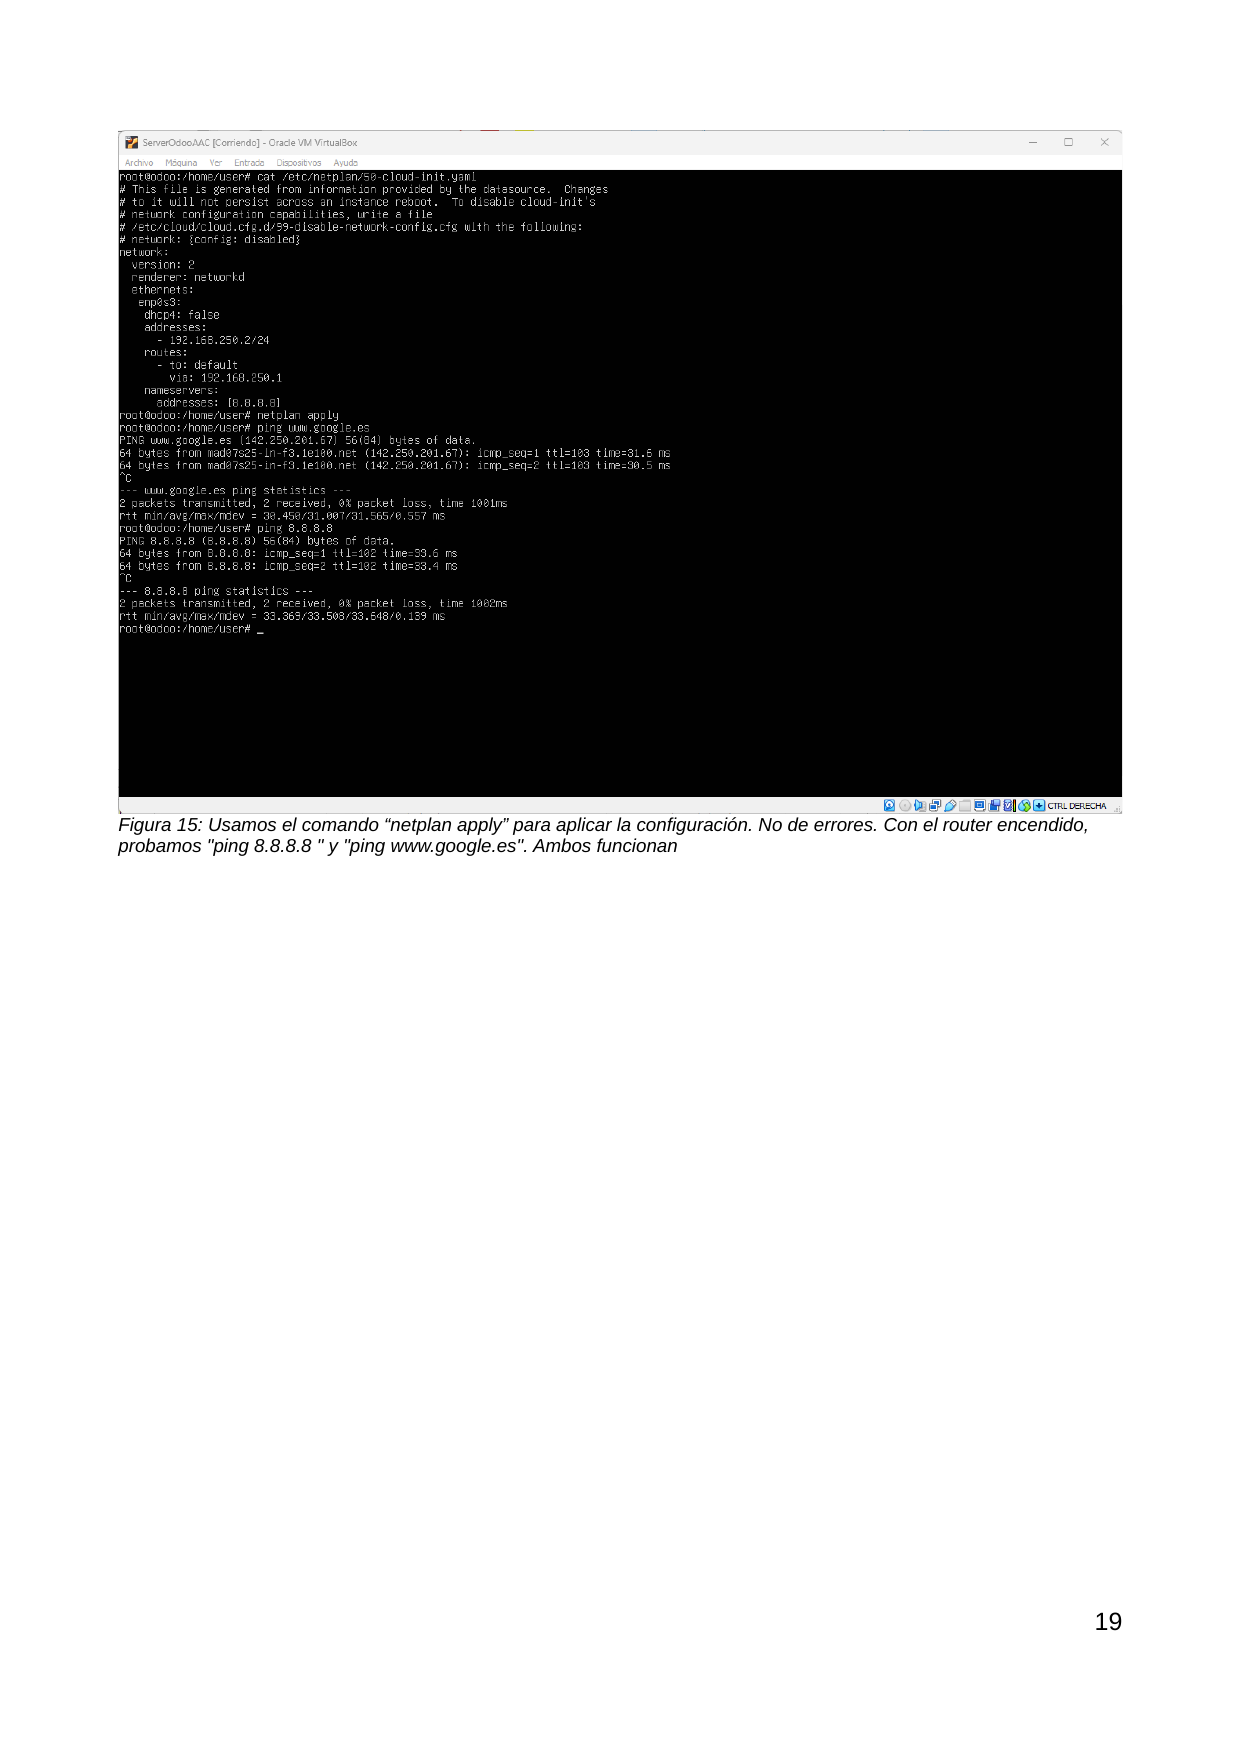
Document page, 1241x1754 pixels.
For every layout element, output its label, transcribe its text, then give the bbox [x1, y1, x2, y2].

text Figura 15: Usamos el comando “netplan apply” para aplicar la configuración. No de errores. Con el router encendido, probamos "ping 8.8.8.8 " y "ping www.google.es". Ambos funcionan [118, 814, 1122, 857]
picture [118, 130, 1123, 814]
